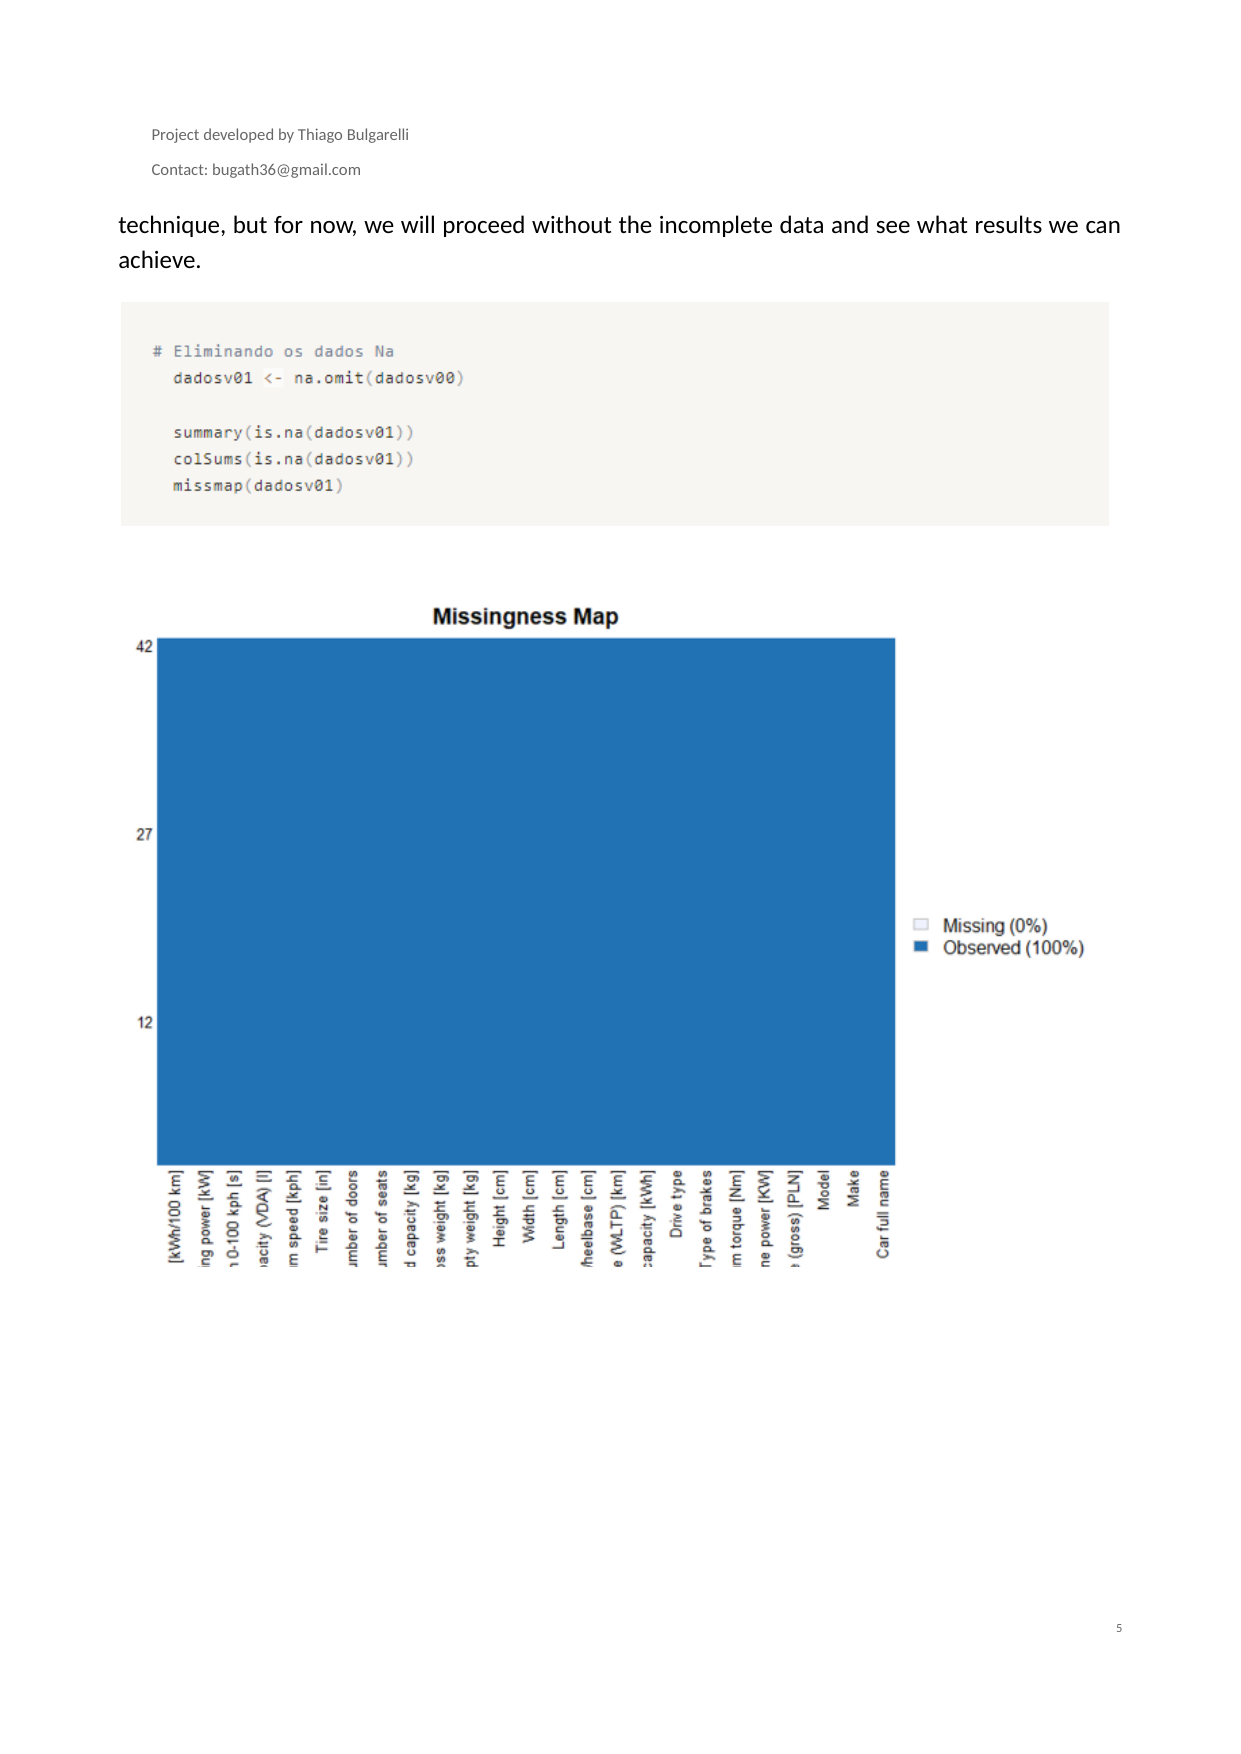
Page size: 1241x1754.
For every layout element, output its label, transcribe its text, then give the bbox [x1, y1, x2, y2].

picture [122, 595, 1107, 1267]
picture [121, 302, 1110, 526]
text technique, but for now, we will proceed without the incomplete data and see what results we can achieve. [118, 209, 1122, 274]
